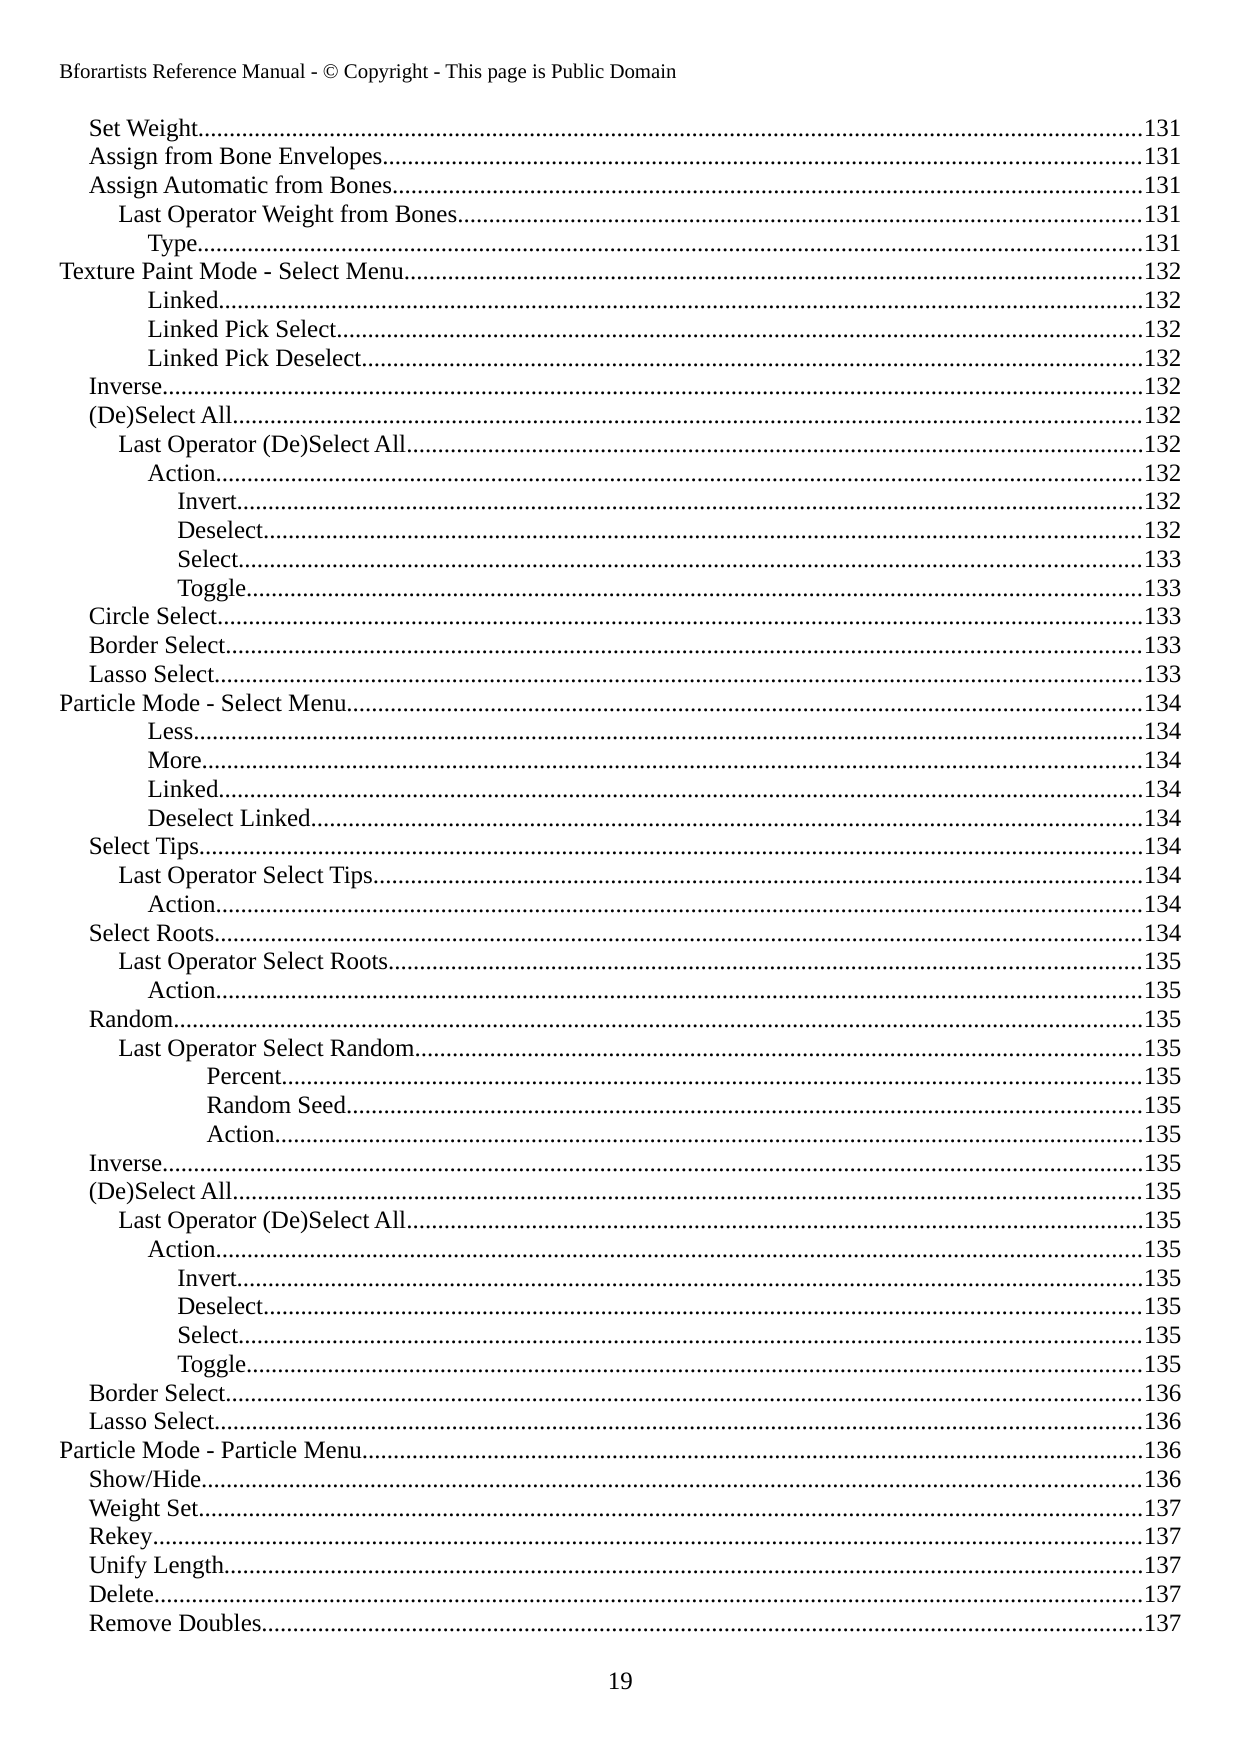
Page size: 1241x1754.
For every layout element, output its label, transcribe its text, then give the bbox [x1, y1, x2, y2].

text Action 135 [147, 975, 1181, 1004]
text Percent 135 [206, 1061, 1181, 1090]
text Type 131 [147, 228, 1181, 256]
text Invert 132 [177, 486, 1181, 515]
text Less 134 [147, 716, 1181, 745]
text Border Select 133 [88, 630, 1181, 659]
text Random Seed 135 [206, 1090, 1181, 1119]
text Show/Hide 136 [88, 1464, 1181, 1493]
text Last Operator Select Random 135 [118, 1033, 1181, 1061]
text Weight Set 137 [88, 1493, 1181, 1521]
text Random 135 [88, 1004, 1181, 1033]
text Deselect 135 [177, 1291, 1181, 1320]
text Lasso Select 133 [88, 659, 1181, 688]
text Last Operator (De)Select All 132 [118, 429, 1181, 458]
text Inverse 135 [88, 1148, 1181, 1176]
text Deselect Linked 134 [147, 803, 1181, 831]
text Circle Select 133 [88, 601, 1181, 630]
text Invert 135 [177, 1263, 1181, 1291]
text Action 134 [147, 889, 1181, 918]
text Select Tips 134 [88, 831, 1181, 860]
text Texture Paint Mode - Select Menu 132 [59, 256, 1181, 285]
text Inverse 132 [88, 371, 1181, 400]
text Deselect 132 [177, 515, 1181, 544]
text Particle Mode - Particle Menu 136 [59, 1435, 1181, 1464]
text Linked Pick Deselect 132 [147, 343, 1181, 371]
text Last Operator Weight from Bones 131 [118, 199, 1181, 228]
text Assign from Bone Envelopes 131 [88, 141, 1181, 170]
text Delete 137 [88, 1579, 1181, 1608]
text Action 135 [147, 1234, 1181, 1263]
text Last Operator Select Roots 135 [118, 946, 1181, 975]
text More 134 [147, 745, 1181, 774]
text Select 135 [177, 1320, 1181, 1349]
text Last Operator Select Tips 134 [118, 860, 1181, 889]
text Linked 132 [147, 285, 1181, 314]
text Unify Length 137 [88, 1550, 1181, 1579]
text Last Operator (De)Select All 135 [118, 1205, 1181, 1234]
text Toggle 133 [177, 573, 1181, 601]
text Action 135 [206, 1119, 1181, 1148]
text Toggle 135 [177, 1349, 1181, 1378]
text Select 133 [177, 544, 1181, 573]
text Select Roots 134 [88, 918, 1181, 946]
text Remove Doubles 137 [88, 1608, 1181, 1636]
text (De)Select All 135 [88, 1176, 1181, 1205]
text Linked 134 [147, 774, 1181, 803]
text Lasso Select 136 [88, 1406, 1181, 1435]
text Assign Automatic from Bones 131 [88, 170, 1181, 199]
text Action 132 [147, 458, 1181, 486]
text Set Weight 131 [88, 113, 1181, 141]
text Rekey 137 [88, 1521, 1181, 1550]
text Linked Pick Select 132 [147, 314, 1181, 343]
text (De)Select All 132 [88, 400, 1181, 429]
text Particle Mode - Select Menu 134 [59, 688, 1181, 716]
text Border Select 136 [88, 1378, 1181, 1406]
